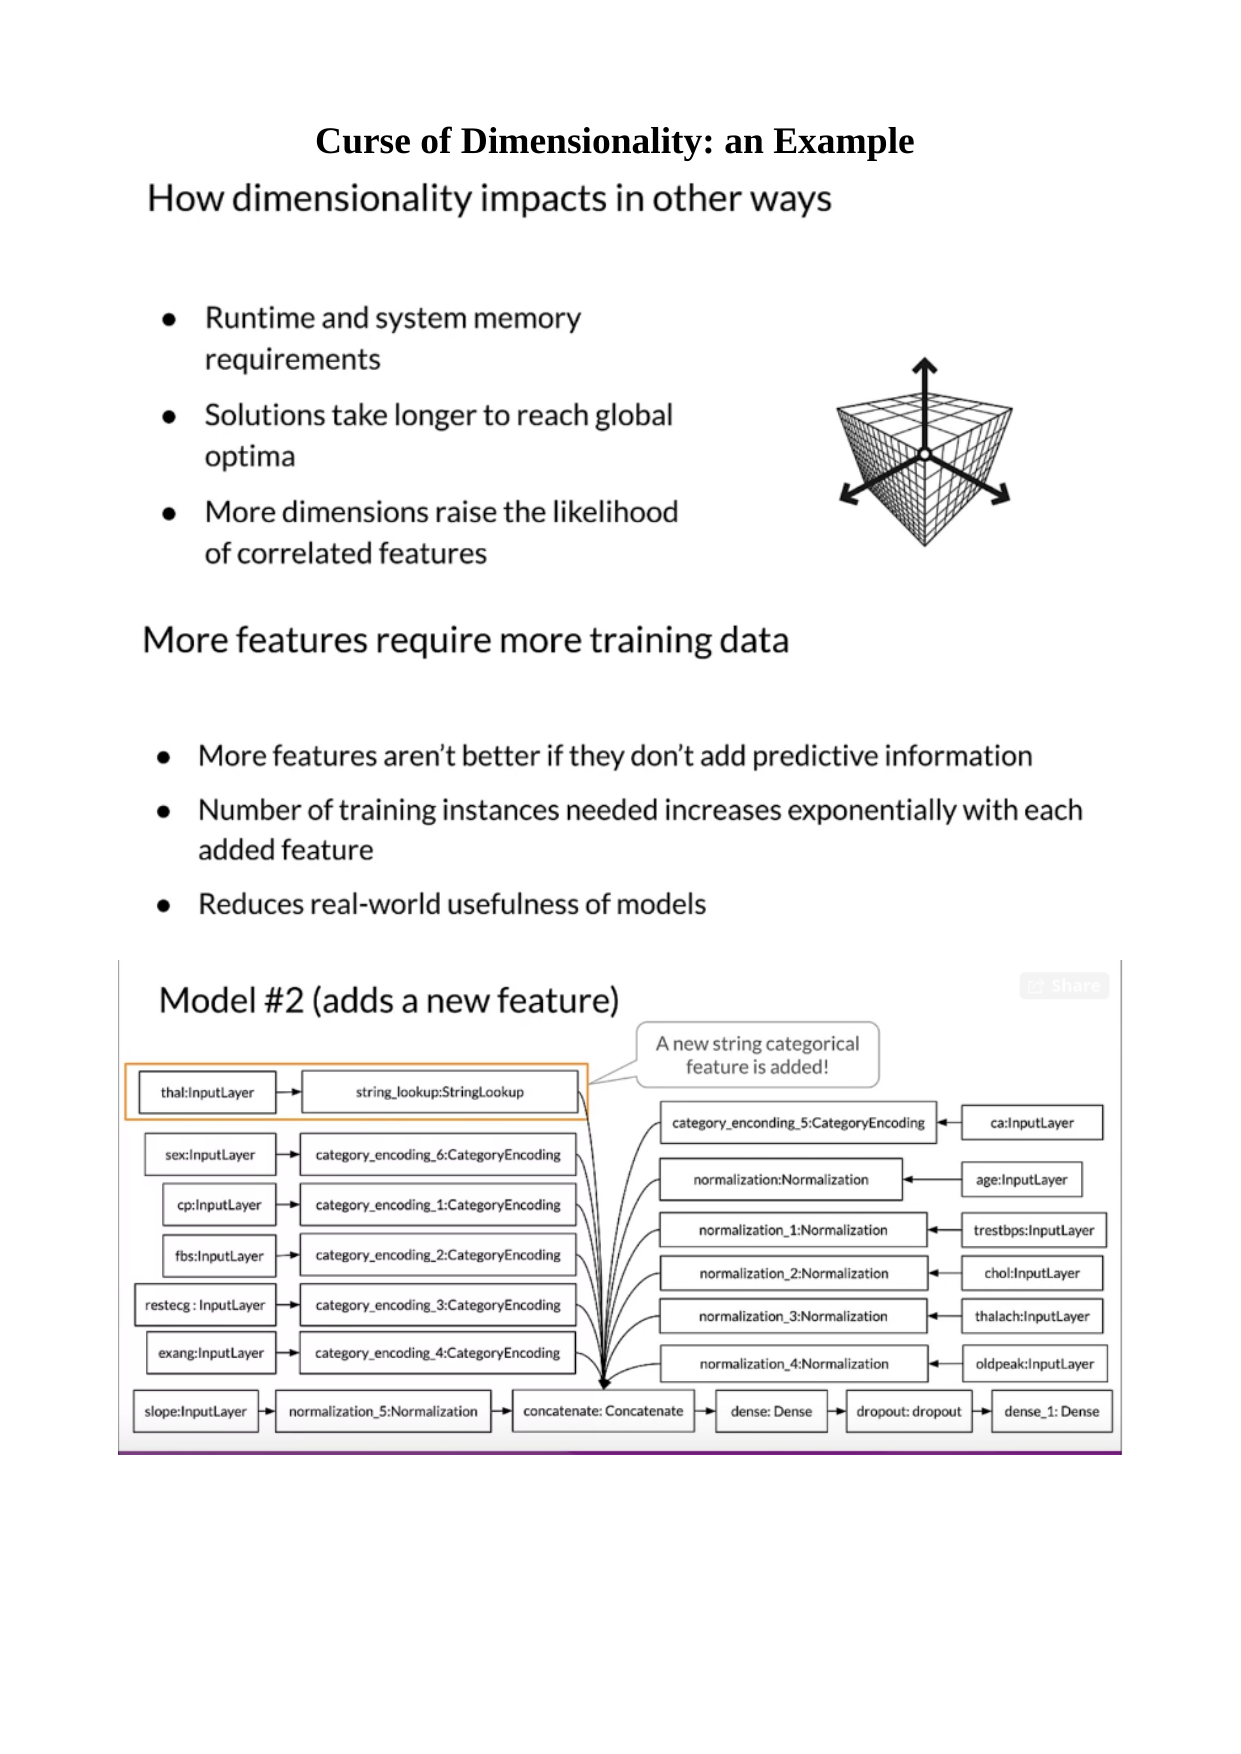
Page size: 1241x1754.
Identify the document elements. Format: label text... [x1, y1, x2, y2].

picture [118, 608, 1123, 932]
picture [118, 173, 1123, 580]
subtitle Curse of Dimensionality: an Example [118, 118, 1122, 161]
picture [118, 960, 1123, 1455]
